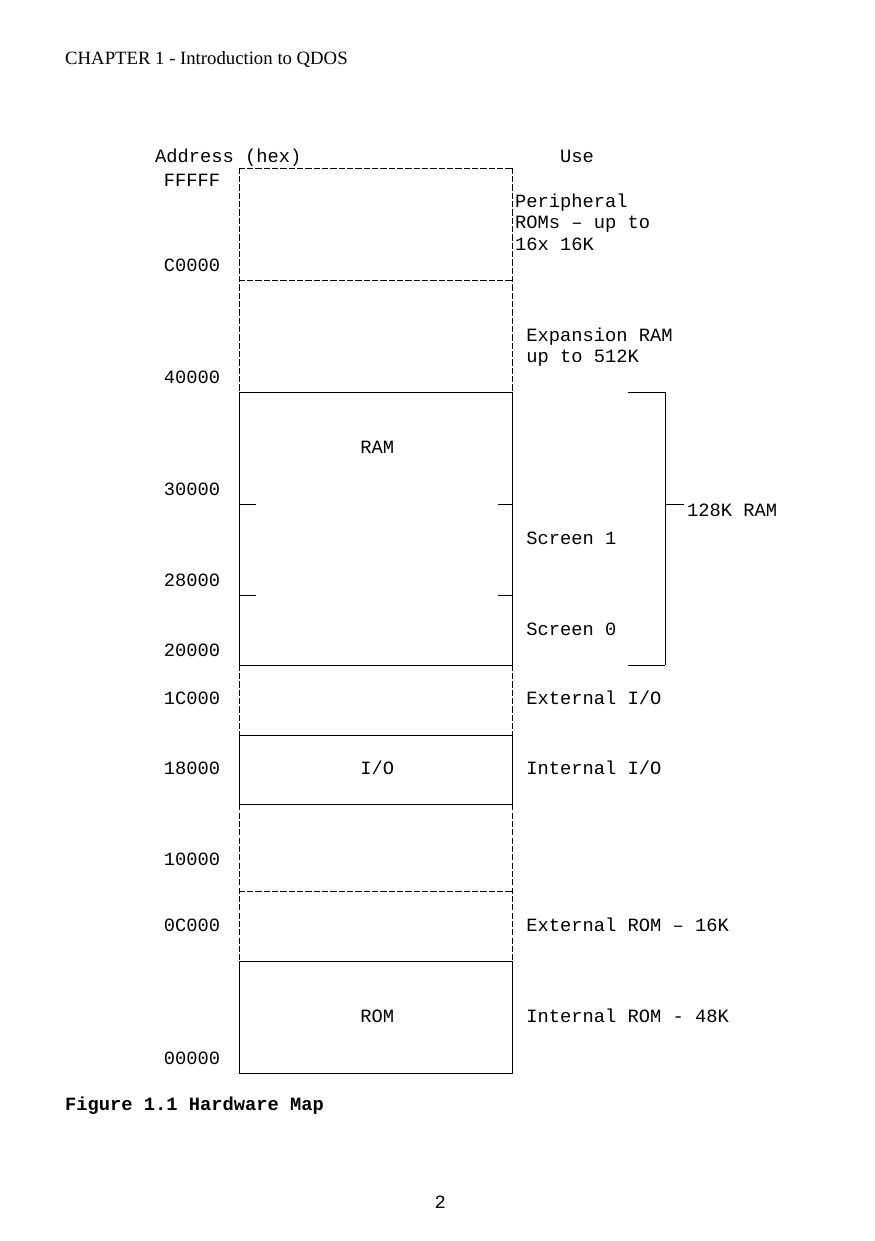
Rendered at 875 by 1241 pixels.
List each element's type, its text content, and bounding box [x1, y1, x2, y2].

table_header [498, 168, 512, 280]
table_header Peripheral ROMs – up to 16x 16K [512, 168, 787, 280]
table_cell [628, 595, 665, 665]
table_cell External ROM – 16K [512, 891, 787, 961]
table_cell [239, 891, 256, 961]
table_cell 18000 [161, 735, 239, 804]
text Figure 1.1 Hardware Map [65, 1094, 815, 1116]
table_cell [498, 393, 512, 504]
table_cell [498, 891, 512, 961]
table_cell [240, 962, 256, 1073]
table_cell [256, 595, 498, 665]
table_cell [240, 393, 256, 504]
table_cell [256, 280, 498, 392]
table_cell Expansion RAM up to 512K [512, 280, 787, 392]
table_cell [498, 962, 512, 1073]
table_cell [498, 736, 512, 804]
table_cell [498, 280, 512, 392]
table_cell 40000 [161, 280, 239, 392]
table_cell 0C000 [161, 891, 239, 961]
table_header [239, 168, 256, 280]
table_cell Internal I/O [513, 735, 787, 804]
table_cell [498, 596, 512, 665]
table_cell [513, 392, 628, 504]
table_cell 28000 [161, 504, 239, 595]
table_cell [666, 505, 684, 665]
table_cell RAM [256, 393, 498, 504]
table_cell [498, 805, 512, 891]
table_cell [256, 805, 498, 891]
table_cell [239, 666, 256, 734]
table_cell [239, 280, 256, 392]
table_cell Internal ROM - 48K [513, 961, 787, 1073]
table_cell [628, 504, 665, 595]
table_cell [240, 505, 256, 595]
table_cell Screen 1 [513, 504, 628, 595]
table_cell [684, 531, 787, 665]
table_cell External I/O [512, 665, 787, 734]
table_cell [240, 596, 256, 665]
table_cell I/O [256, 736, 498, 804]
table_cell ROM [256, 962, 498, 1073]
table_cell 00000 [161, 961, 239, 1073]
text Address (hex) Use [65, 146, 815, 168]
table_header [256, 168, 498, 280]
table_cell [256, 891, 498, 961]
table_cell [256, 666, 498, 734]
table_cell [239, 805, 256, 891]
table_cell 20000 [161, 595, 239, 665]
table_cell 10000 [161, 804, 239, 891]
table_cell [498, 505, 512, 595]
table_cell 30000 [161, 392, 239, 504]
table_cell 128K RAM [684, 392, 787, 531]
table_cell [512, 804, 787, 891]
table_cell [628, 393, 665, 504]
table_cell Screen 0 [513, 595, 628, 665]
table_header FFFFF C0000 [161, 168, 239, 280]
table_cell 1C000 [161, 665, 239, 734]
table_cell [666, 392, 684, 504]
table_cell [256, 504, 498, 595]
table_cell [240, 736, 256, 804]
table_cell [498, 666, 512, 734]
